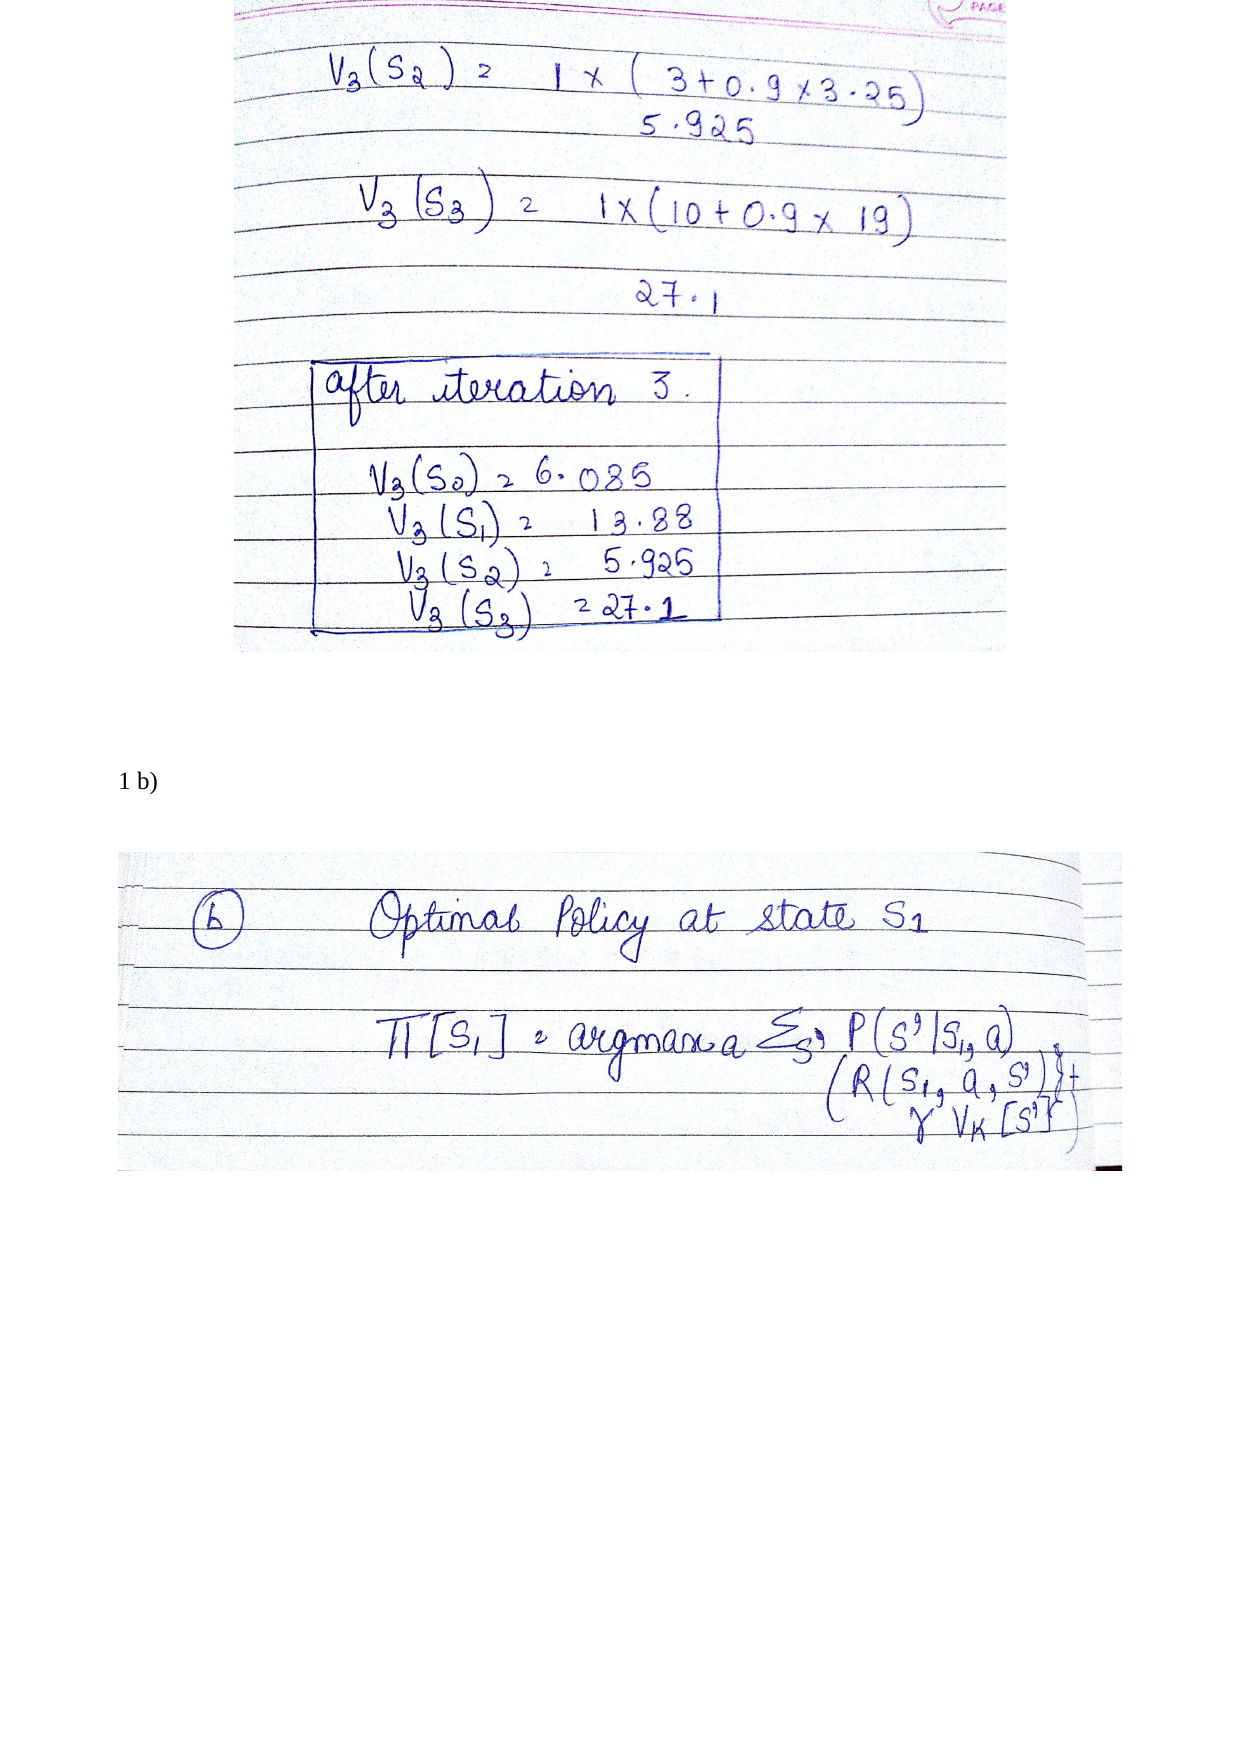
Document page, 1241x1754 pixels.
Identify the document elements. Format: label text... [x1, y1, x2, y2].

picture [118, 852, 1123, 1171]
text 1 b) [118, 766, 1122, 795]
